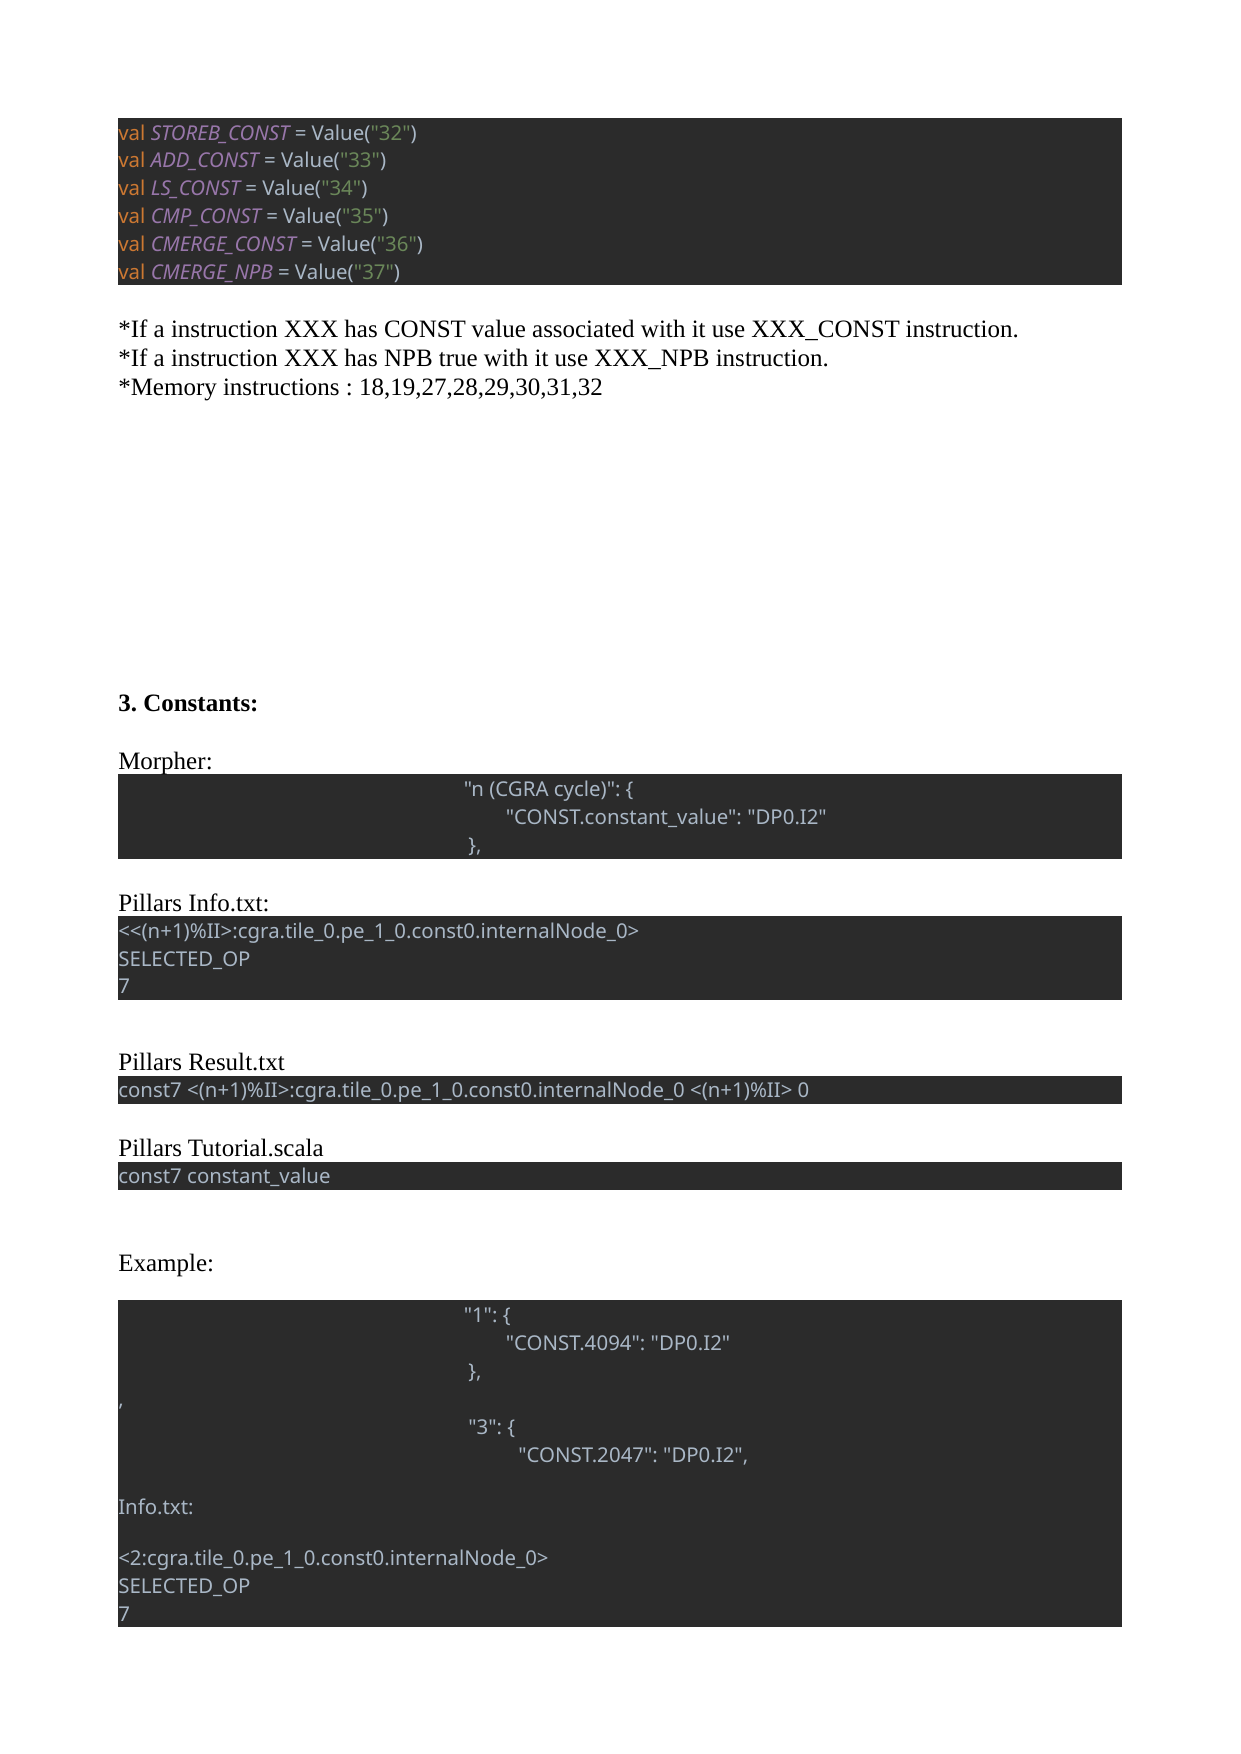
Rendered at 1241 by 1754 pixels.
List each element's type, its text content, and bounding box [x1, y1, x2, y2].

text "CONST.2047": "DP0.I2", [118, 1441, 1122, 1469]
text <2:cgra.tile_0.pe_1_0.const0.internalNode_0> [118, 1544, 1122, 1572]
text Pillars Tutorial.scala [118, 1133, 1122, 1162]
text val CMERGE_CONST = Value("36") [118, 229, 1122, 257]
text "CONST.4094": "DP0.I2" [118, 1328, 1122, 1357]
text "1": { [118, 1300, 1122, 1328]
text 7 [118, 1599, 1122, 1627]
text , [118, 1385, 1122, 1412]
text 3. Constants: [118, 688, 1122, 717]
text Pillars Result.txt [118, 1047, 1122, 1076]
text "3": { [118, 1412, 1122, 1441]
text <<(n+1)%II>:cgra.tile_0.pe_1_0.const0.internalNode_0> [118, 916, 1122, 944]
text }, [118, 831, 1122, 859]
text "CONST.constant_value": "DP0.I2" [118, 803, 1122, 831]
text val STOREB_CONST = Value("32") [118, 118, 1122, 146]
text 7 [118, 972, 1122, 1000]
text val CMERGE_NPB = Value("37") [118, 257, 1122, 285]
text }, [118, 1357, 1122, 1385]
text val LS_CONST = Value("34") [118, 174, 1122, 202]
text SELECTED_OP [118, 944, 1122, 972]
text val ADD_CONST = Value("33") [118, 146, 1122, 174]
text val CMP_CONST = Value("35") [118, 202, 1122, 229]
text const7 <(n+1)%II>:cgra.tile_0.pe_1_0.const0.internalNode_0 <(n+1)%II> 0 [118, 1076, 1122, 1104]
text const7 constant_value [118, 1162, 1122, 1190]
text "n (CGRA cycle)": { [118, 774, 1122, 803]
text SELECTED_OP [118, 1572, 1122, 1599]
text *If a instruction XXX has CONST value associated with it use XXX_CONST instruction. [118, 314, 1122, 343]
text Pillars Info.txt: [118, 888, 1122, 916]
text *Memory instructions : 18,19,27,28,29,30,31,32 [118, 372, 1122, 401]
text *If a instruction XXX has NPB true with it use XXX_NPB instruction. [118, 343, 1122, 372]
text Morpher: [118, 746, 1122, 774]
text Example: [118, 1248, 1122, 1277]
text Info.txt: [118, 1492, 1122, 1520]
